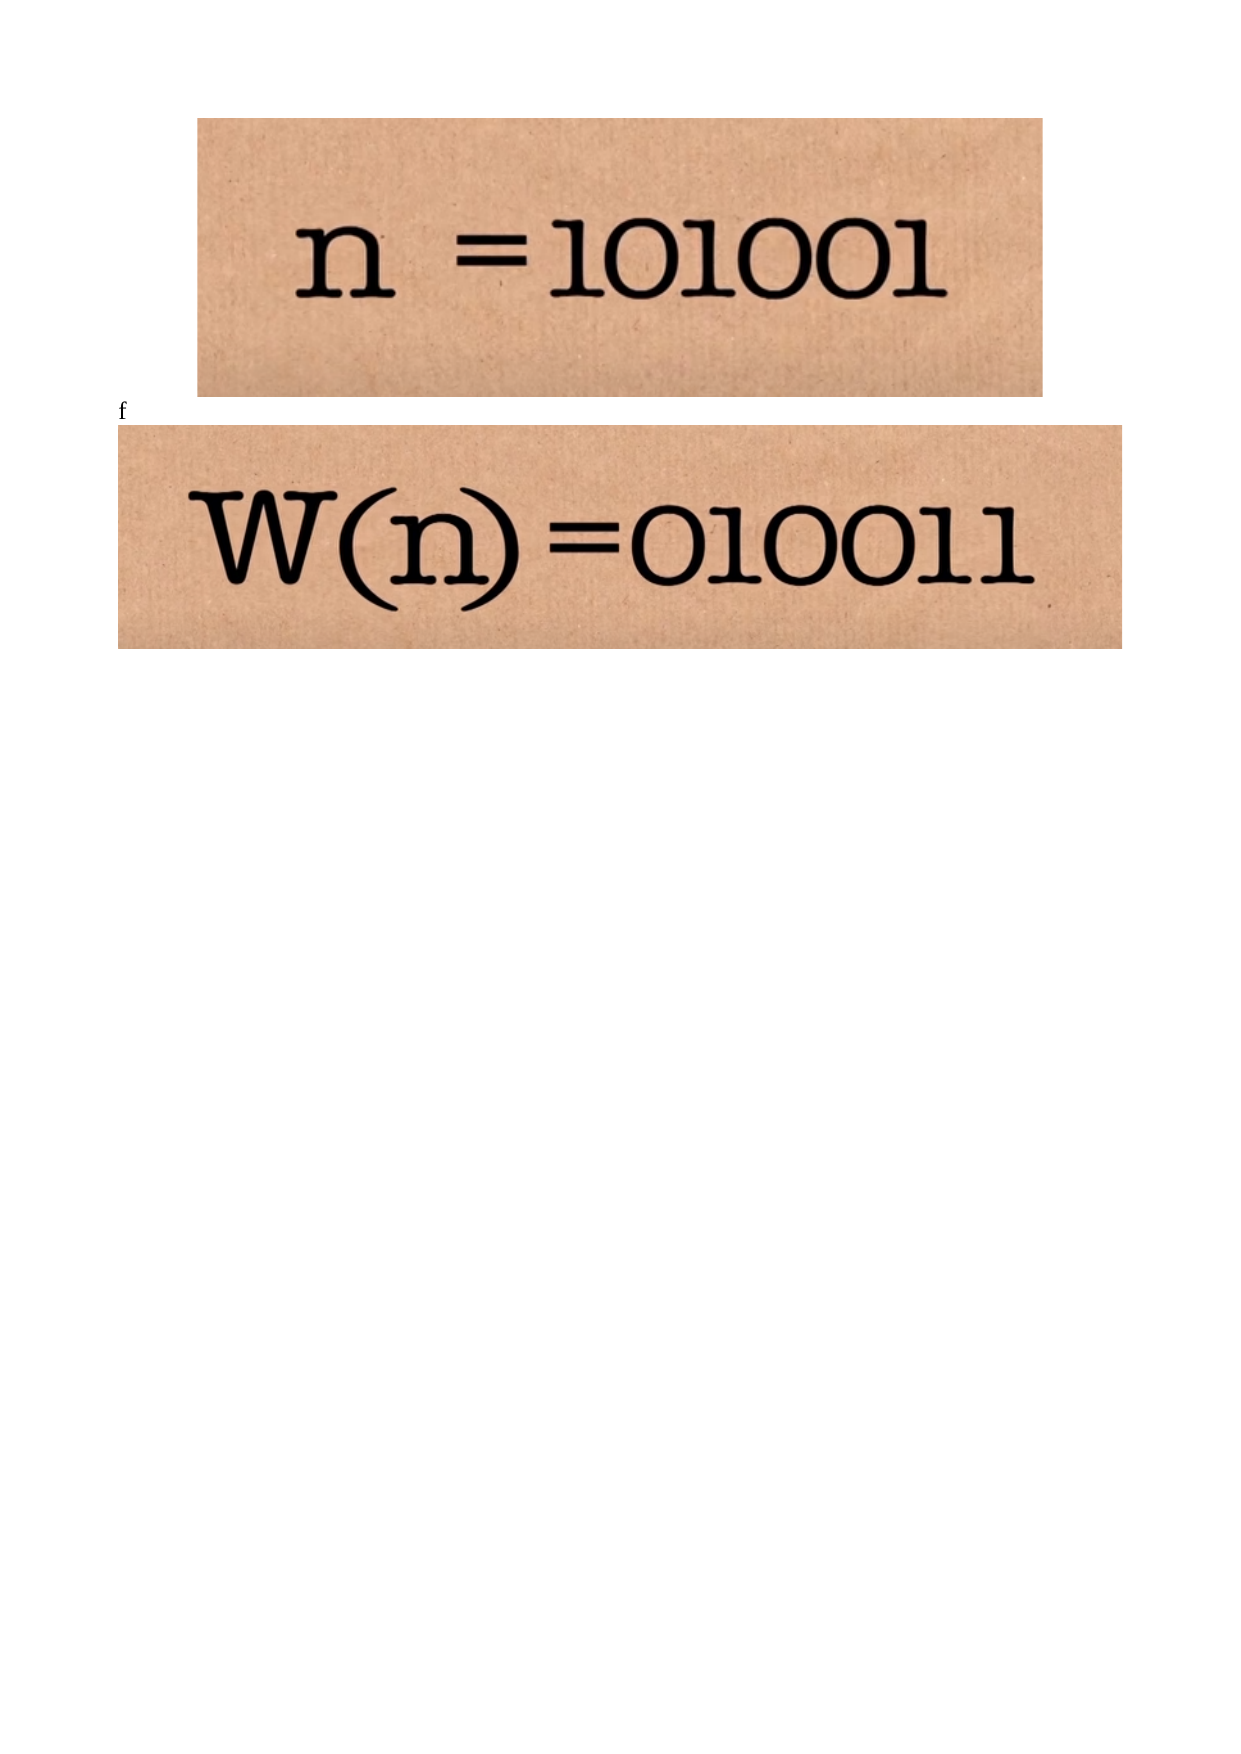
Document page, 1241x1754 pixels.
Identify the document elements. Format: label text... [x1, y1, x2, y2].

picture [118, 425, 1123, 649]
text f [118, 118, 1122, 425]
picture [197, 118, 1043, 397]
